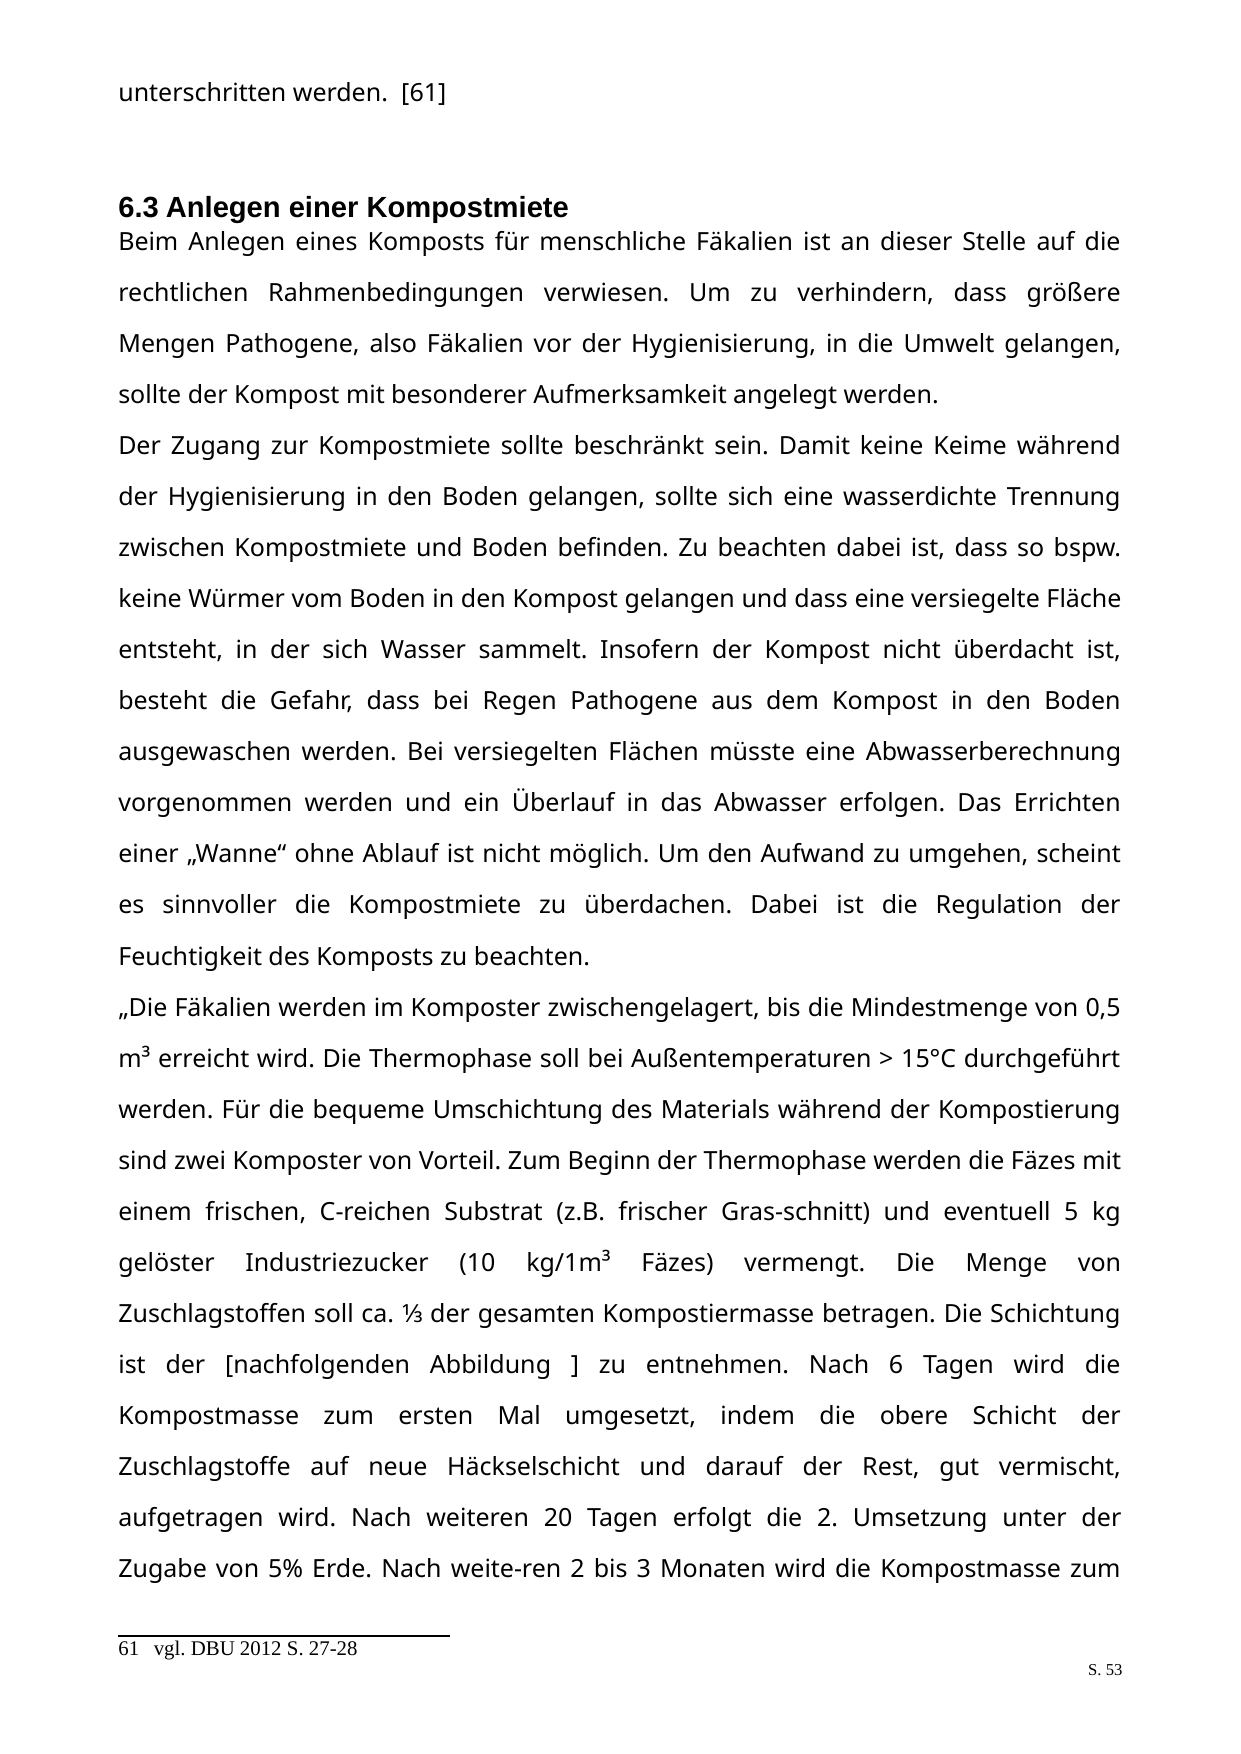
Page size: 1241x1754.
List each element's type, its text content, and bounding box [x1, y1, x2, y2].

text Der Zugang zur Kompostmiete sollte beschränkt sein. Damit keine Keime während der Hygienisierung in den Boden gelangen, sollte sich eine wasserdichte Trennung zwischen Kompostmiete und Boden befinden. Zu beachten dabei ist, dass so bspw. keine Würmer vom Boden in den Kompost gelangen und dass eine versiegelte Fläche entsteht, in der sich Wasser sammelt. Insofern der Kompost nicht überdacht ist, besteht die Gefahr, dass bei Regen Pathogene aus dem Kompost in den Boden ausgewaschen werden. Bei versiegelten Flächen müsste eine Abwasserberechnung vorgenommen werden und ein Überlauf in das Abwasser erfolgen. Das Errichten einer „Wanne“ ohne Ablauf ist nicht möglich. Um den Aufwand zu umgehen, scheint es sinnvoller die Kompostmiete zu überdachen. Dabei ist die Regulation der Feuchtigkeit des Komposts zu beachten. [118, 428, 1122, 972]
text vgl. DBU 2012 S. 27-28 [118, 1636, 1122, 1660]
text „Die Fäkalien werden im Komposter zwischengelagert, bis die Mindestmenge von 0,5 m³ erreicht wird. Die Thermophase soll bei Außentemperaturen > 15°C durchgeführt werden. Für die bequeme Umschichtung des Materials während der Kompostierung sind zwei Komposter von Vorteil. Zum Beginn der Thermophase werden die Fäzes mit einem frischen, C-reichen Substrat (z.B. frischer Gras-schnitt) und eventuell 5 kg gelöster Industriezucker (10 kg/1m³ Fäzes) vermengt. Die Menge von Zuschlagstoffen soll ca. 1⁄3 der gesamten Kompostiermasse betragen. Die Schichtung ist der [nachfolgenden Abbildung ] zu entnehmen. Nach 6 Tagen wird die Kompostmasse zum ersten Mal umgesetzt, indem die obere Schicht der Zuschlagstoffe auf neue Häckselschicht und darauf der Rest, gut vermischt, aufgetragen wird. Nach weiteren 20 Tagen erfolgt die 2. Umsetzung unter der Zugabe von 5% Erde. Nach weite-ren 2 bis 3 Monaten wird die Kompostmasse zum [118, 989, 1122, 1585]
text Beim Anlegen eines Komposts für menschliche Fäkalien ist an dieser Stelle auf die rechtlichen Rahmenbedingungen verwiesen. Um zu verhindern, dass größere Mengen Pathogene, also Fäkalien vor der Hygienisierung, in die Umwelt gelangen, sollte der Kompost mit besonderer Aufmerksamkeit angelegt werden. [118, 223, 1122, 411]
subtitle 6.3 Anlegen einer Kompostmiete [118, 190, 1122, 223]
text unterschritten werden. [] [118, 75, 1122, 109]
